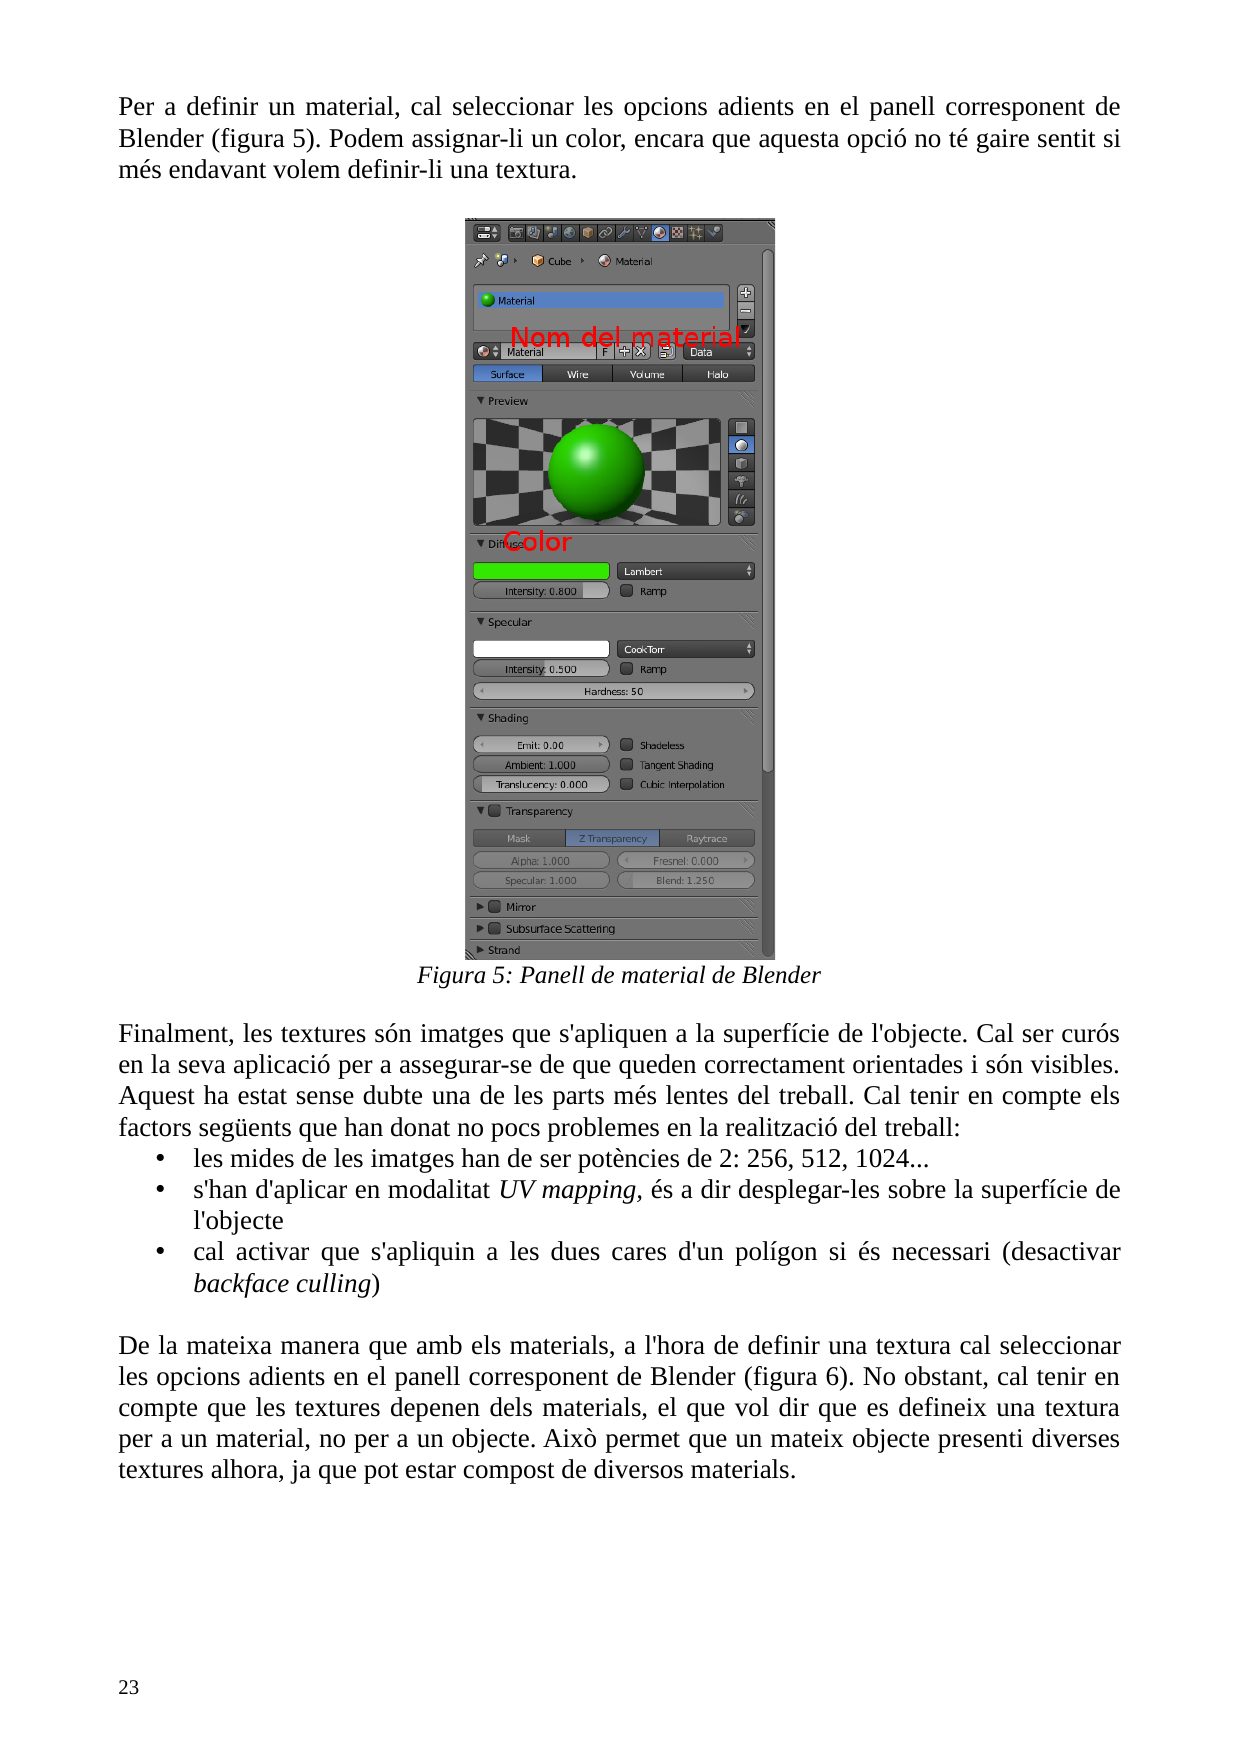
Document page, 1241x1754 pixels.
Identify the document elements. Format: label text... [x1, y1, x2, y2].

text Per a definir un material, cal seleccionar les opcions adients en el panell corresponent de Blender (figura 5). Podem assignar-li un color, encara que aquesta opció no té gaire sentit si més endavant volem definir-li una textura. [118, 91, 1122, 184]
text Finalment, les textures són imatges que s'apliquen a la superfície de l'objecte. Cal ser curós en la seva aplicació per a assegurar-se de que queden correctament orientades i són visibles. Aquest ha estat sense dubte una de les parts més lentes del treball. Cal tenir en compte els factors següents que han donat no pocs problemes en la realització del treball: [118, 1017, 1122, 1142]
picture [465, 218, 775, 960]
text Figura 5: Panell de material de Blender [118, 215, 1122, 988]
list s'han d'aplicar en modalitat UV mapping, és a dir desplegar-les sobre la superfície de l'objecte [156, 1173, 1122, 1235]
list cal activar que s'apliquin a les dues cares d'un polígon si és necessari (desactivar backface culling) [156, 1235, 1122, 1298]
list les mides de les imatges han de ser potències de 2: 256, 512, 1024... [156, 1142, 1122, 1173]
text De la mateixa manera que amb els materials, a l'hora de definir una textura cal seleccionar les opcions adients en el panell corresponent de Blender (figura 6). No obstant, cal tenir en compte que les textures depenen dels materials, el que vol dir que es defineix una textura per a un material, no per a un objecte. Això permet que un mateix objecte presenti diverses textures alhora, ja que pot estar compost de diversos materials. [118, 1329, 1122, 1485]
